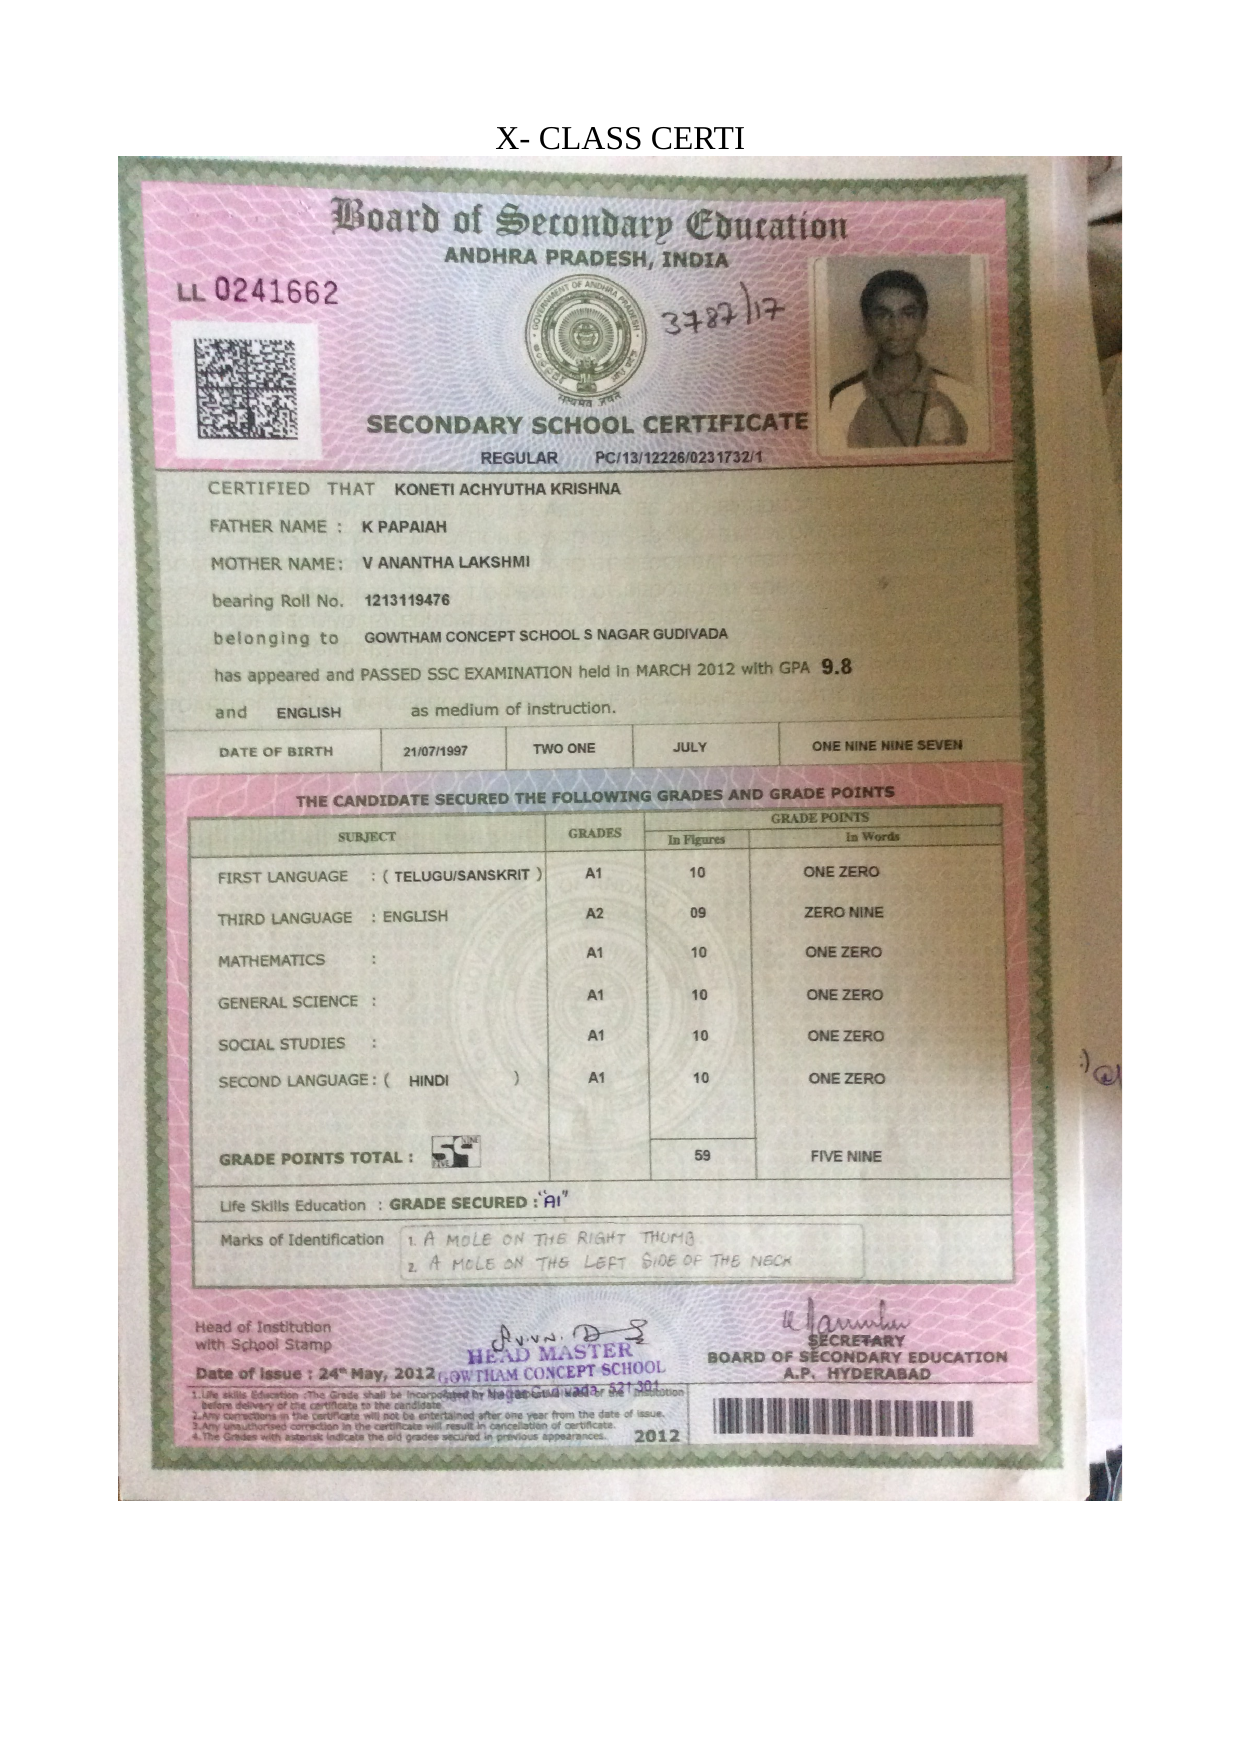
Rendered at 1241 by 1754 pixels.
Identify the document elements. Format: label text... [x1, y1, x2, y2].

picture [118, 156, 1123, 1501]
text X- CLASS CERTI [118, 118, 1122, 156]
